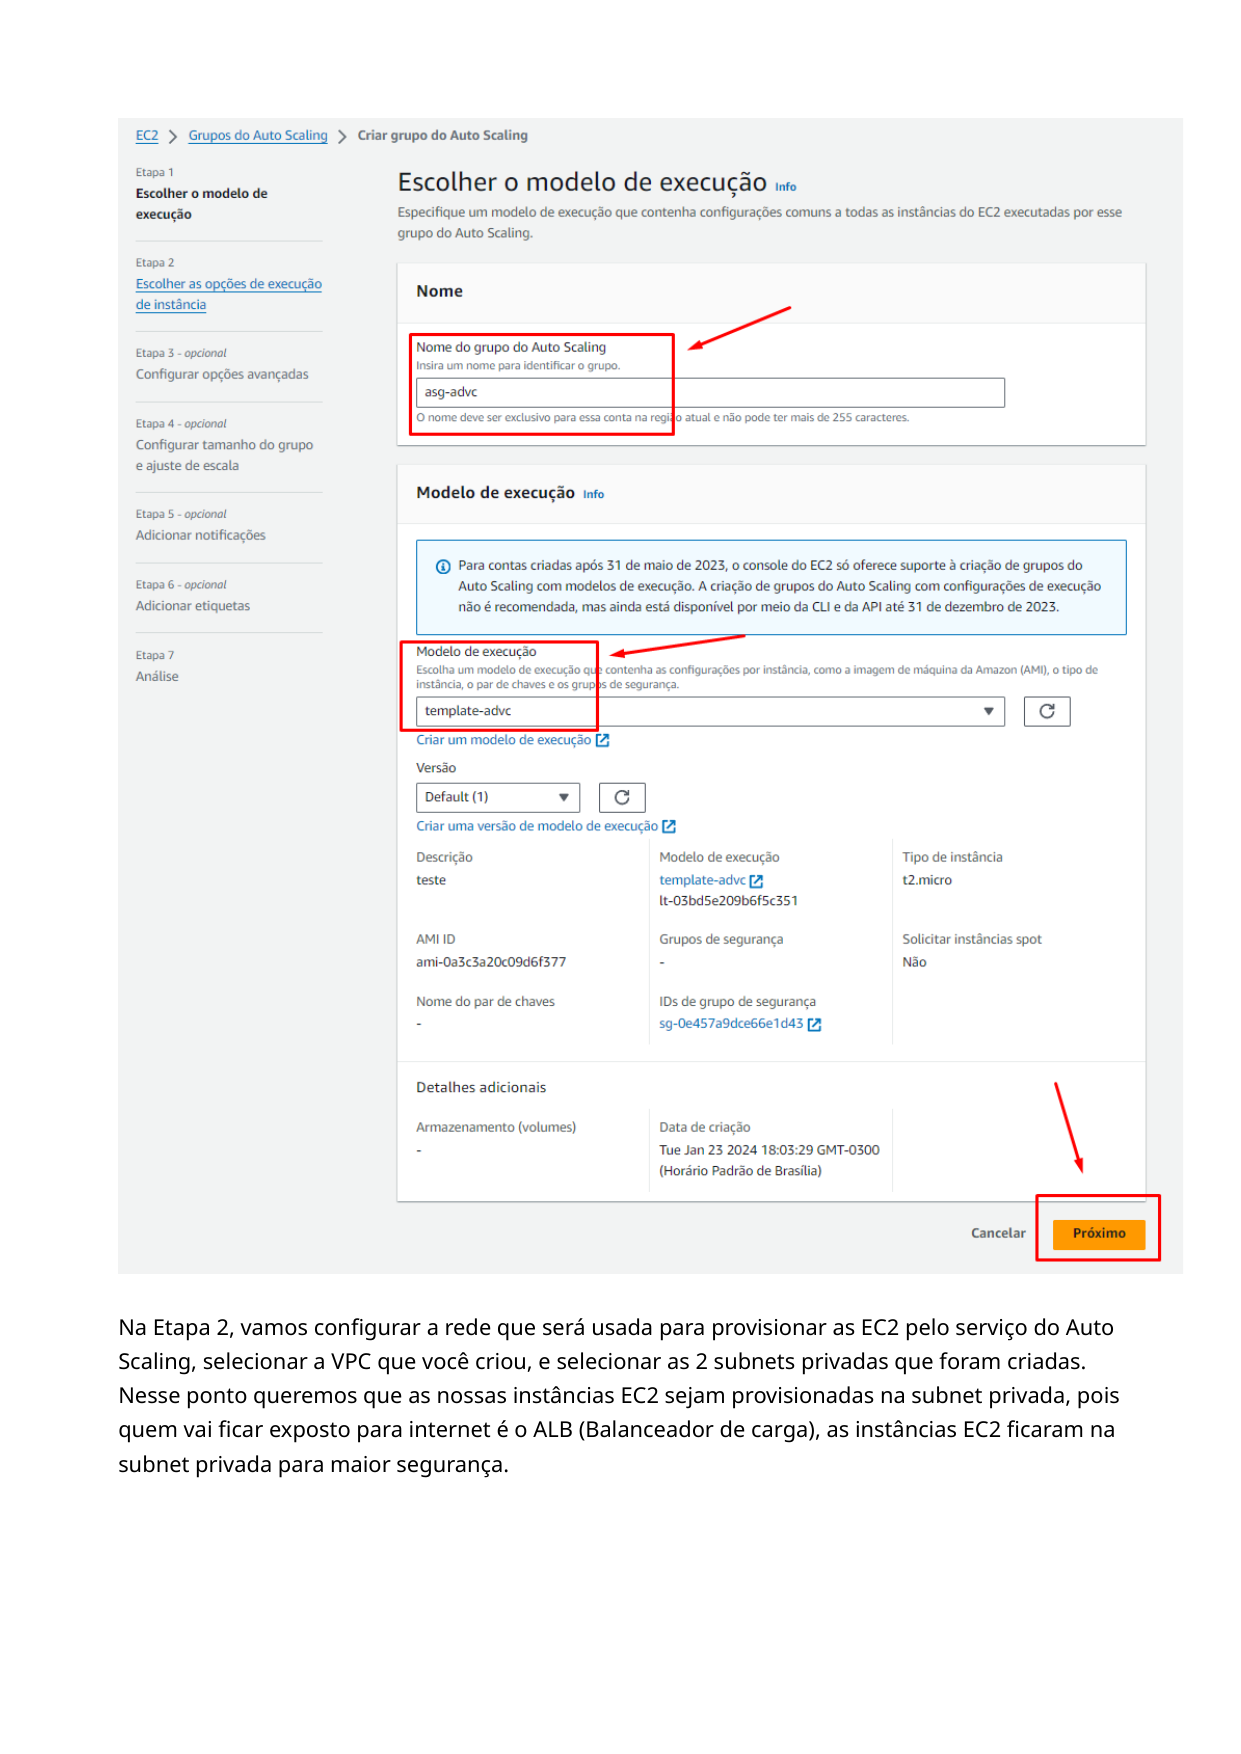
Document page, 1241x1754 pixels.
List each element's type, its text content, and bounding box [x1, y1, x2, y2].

text Na Etapa 2, vamos configurar a rede que será usada para provisionar as EC2 pelo serviço do Auto Scaling, selecionar a VPC que você criou, e selecionar as 2 subnets privadas que foram criadas. [118, 1312, 1122, 1376]
text Nesse ponto queremos que as nossas instâncias EC2 sejam provisionadas na subnet privada, pois quem vai ficar exposto para internet é o ALB (Balanceador de carga), as instâncias EC2 ficaram na subnet privada para maior segurança. [118, 1380, 1122, 1478]
picture [118, 118, 1184, 1274]
